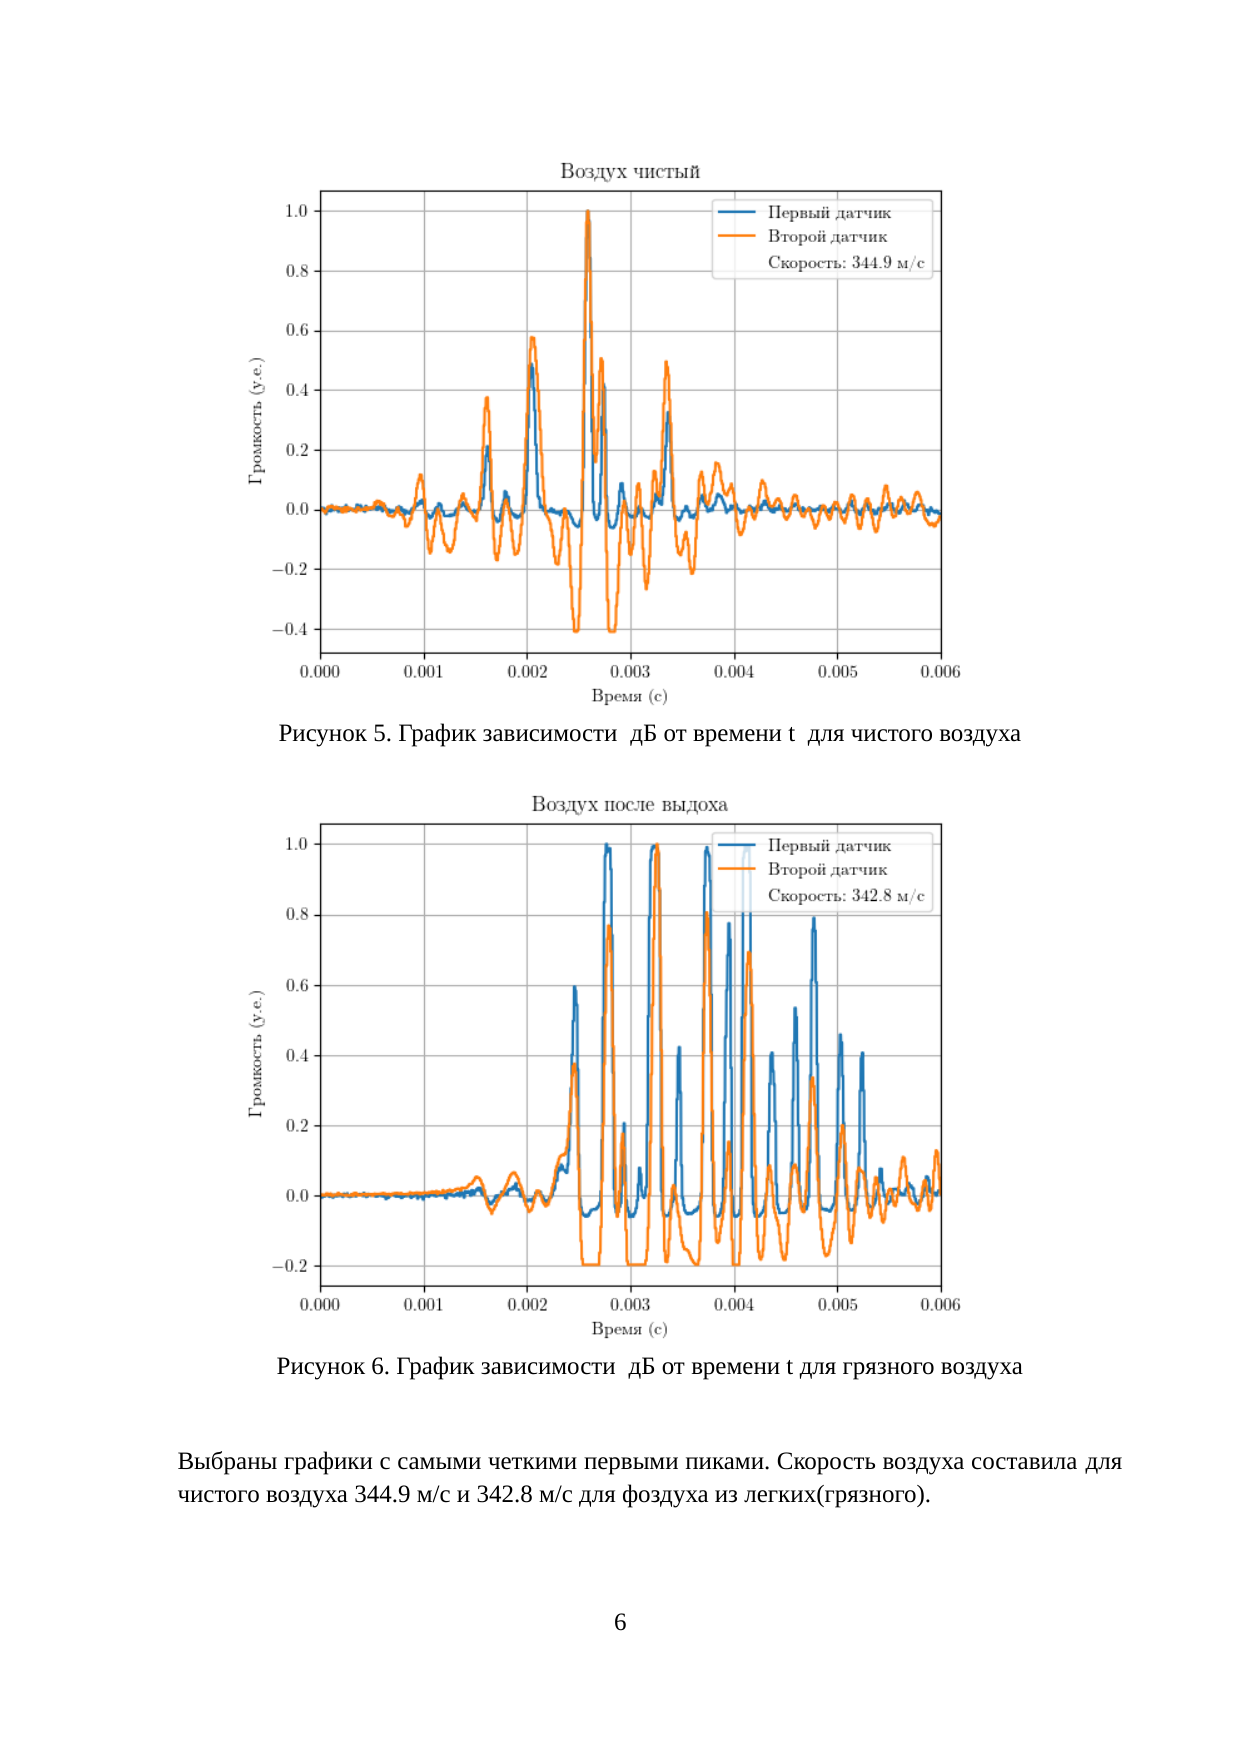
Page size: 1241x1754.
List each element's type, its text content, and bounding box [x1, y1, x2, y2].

picture [220, 118, 1020, 719]
text Рисунок 6. График зависимости дБ от времени t для грязного воздуха [177, 879, 1122, 1380]
picture [220, 751, 1020, 1352]
text Выбраны графики с самыми четкими первыми пиками. Скорость воздуха составила для чистого воздуха 344.9 м/с и 342.8 м/с для фоздуха из легких(грязного). [177, 1446, 1122, 1508]
text Рисунок 5. График зависимости дБ от времени t для чистого воздуха [177, 210, 1122, 747]
